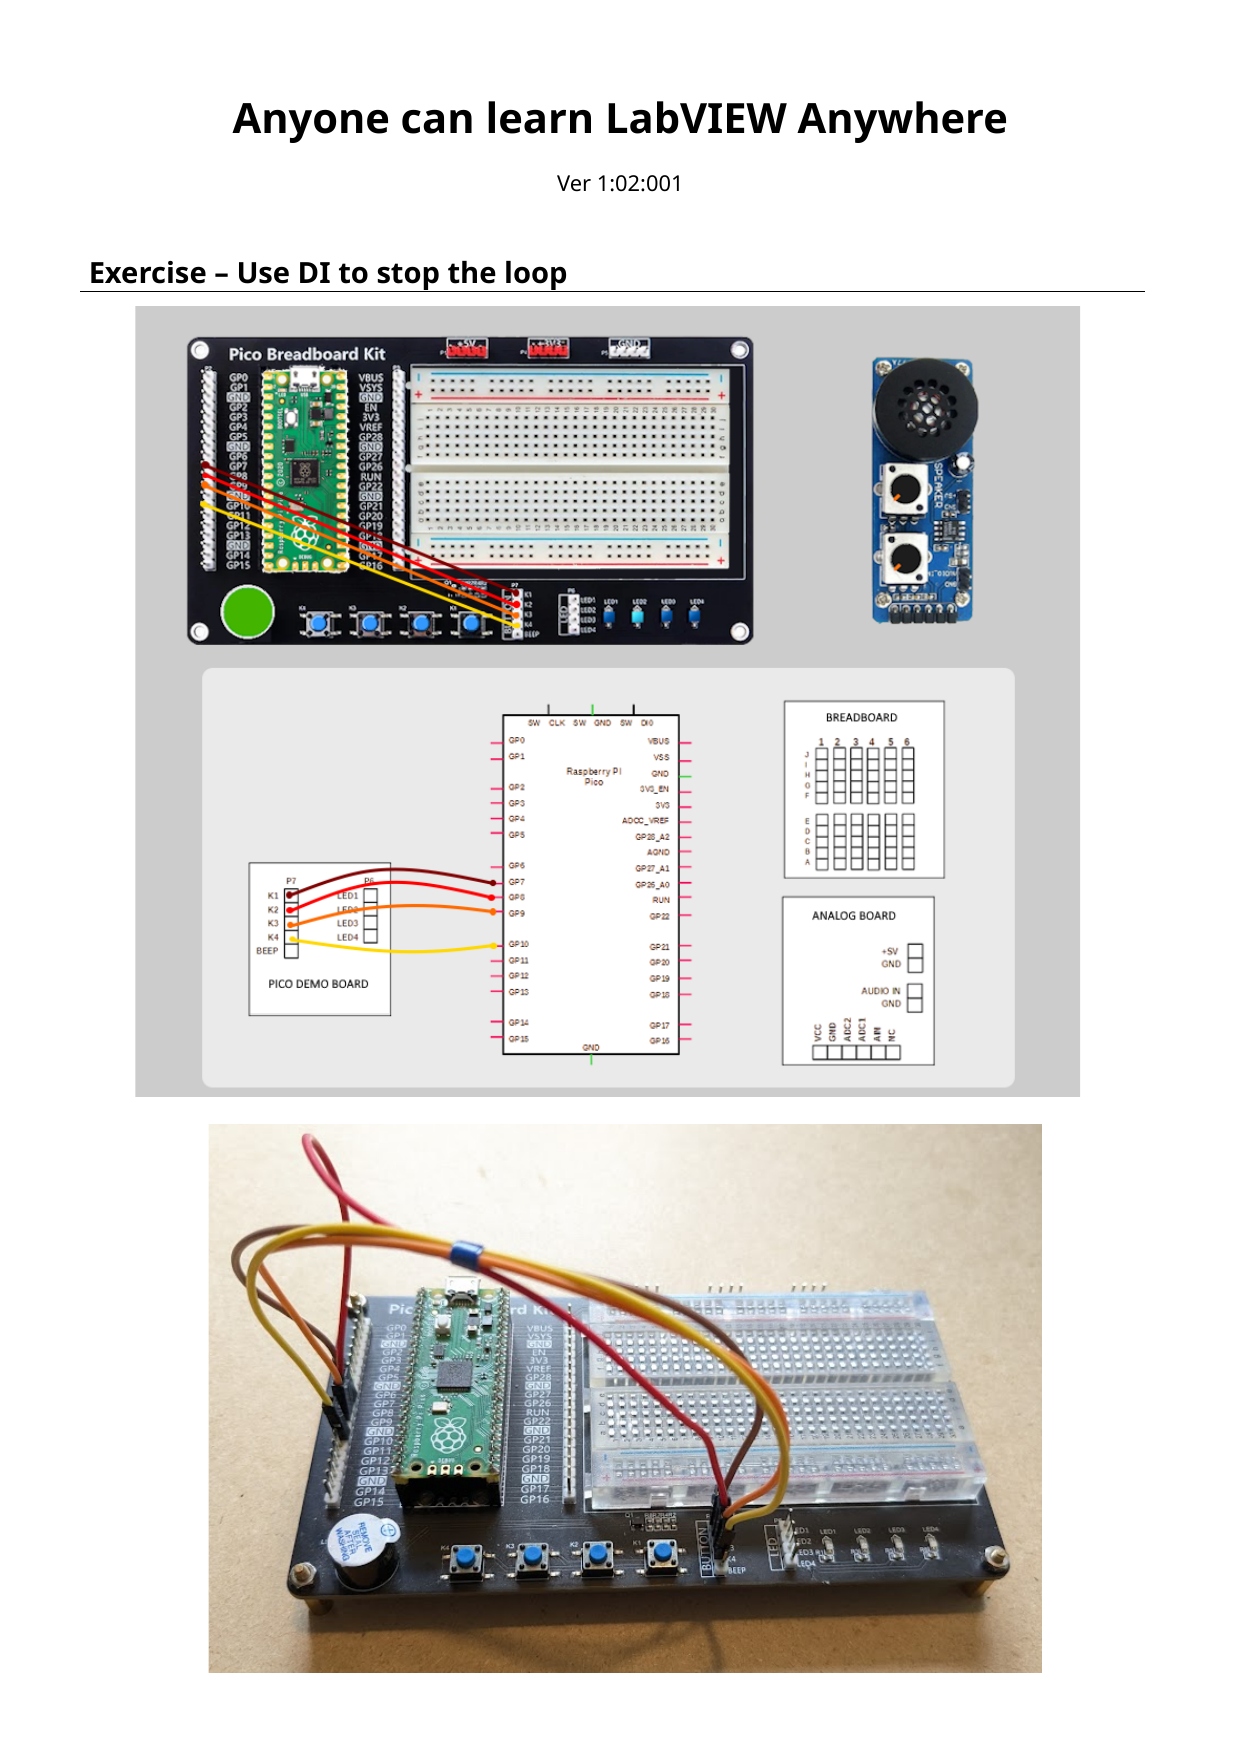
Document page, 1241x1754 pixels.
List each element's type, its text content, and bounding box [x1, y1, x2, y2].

picture [208, 1124, 1042, 1673]
picture [135, 306, 1081, 1097]
subtitle Exercise – Use DI to stop the loop [88, 253, 1152, 292]
